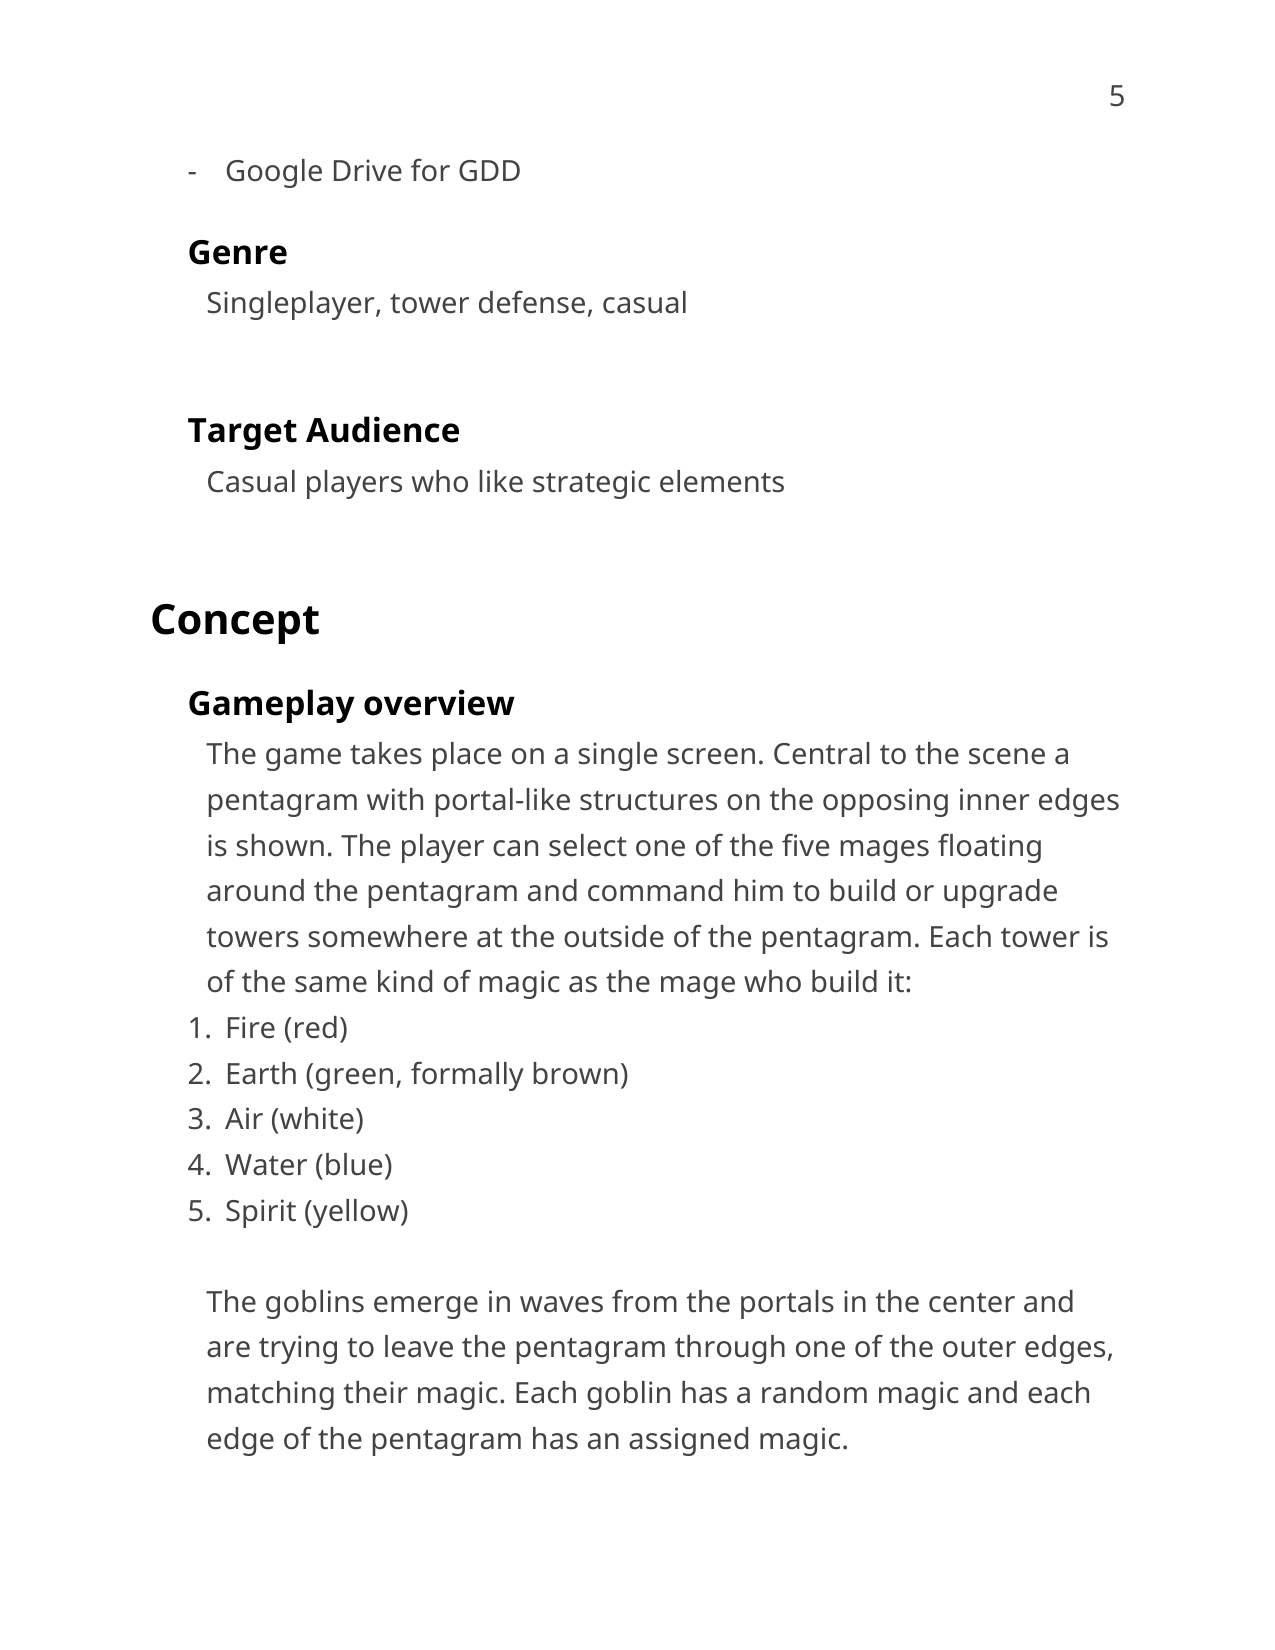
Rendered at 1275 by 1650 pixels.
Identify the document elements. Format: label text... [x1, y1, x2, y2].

list Air (white) [187, 1099, 1125, 1138]
text Casual players who like strategic elements [206, 461, 1125, 501]
subtitle Genre [187, 229, 1125, 274]
list Spirit (yellow) [187, 1190, 1125, 1229]
subtitle Concept [150, 590, 1125, 647]
list Water (blue) [187, 1144, 1125, 1184]
list Google Drive for GDD [187, 150, 1125, 190]
subtitle Gameplay overview [187, 680, 1125, 725]
subtitle Target Audience [187, 407, 1125, 453]
list Fire (red) [187, 1007, 1125, 1047]
text The game takes place on a single screen. Central to the scene a pentagram with portal-like structures on the opposing inner edges is shown. The player can select one of the five mages floating around the pentagram and command him to build or upgrade towers somewhere at the outside of the pentagram. Each tower is of the same kind of magic as the mage who build it: [206, 734, 1125, 1001]
text Singleplayer, tower defense, casual [206, 283, 1125, 322]
text The goblins emerge in waves from the portals in the center and are trying to leave the pentagram through one of the outer edges, matching their magic. Each goblin has a random magic and each edge of the pentagram has an assigned magic. [206, 1281, 1125, 1458]
list Earth (green, formally brown) [187, 1053, 1125, 1093]
